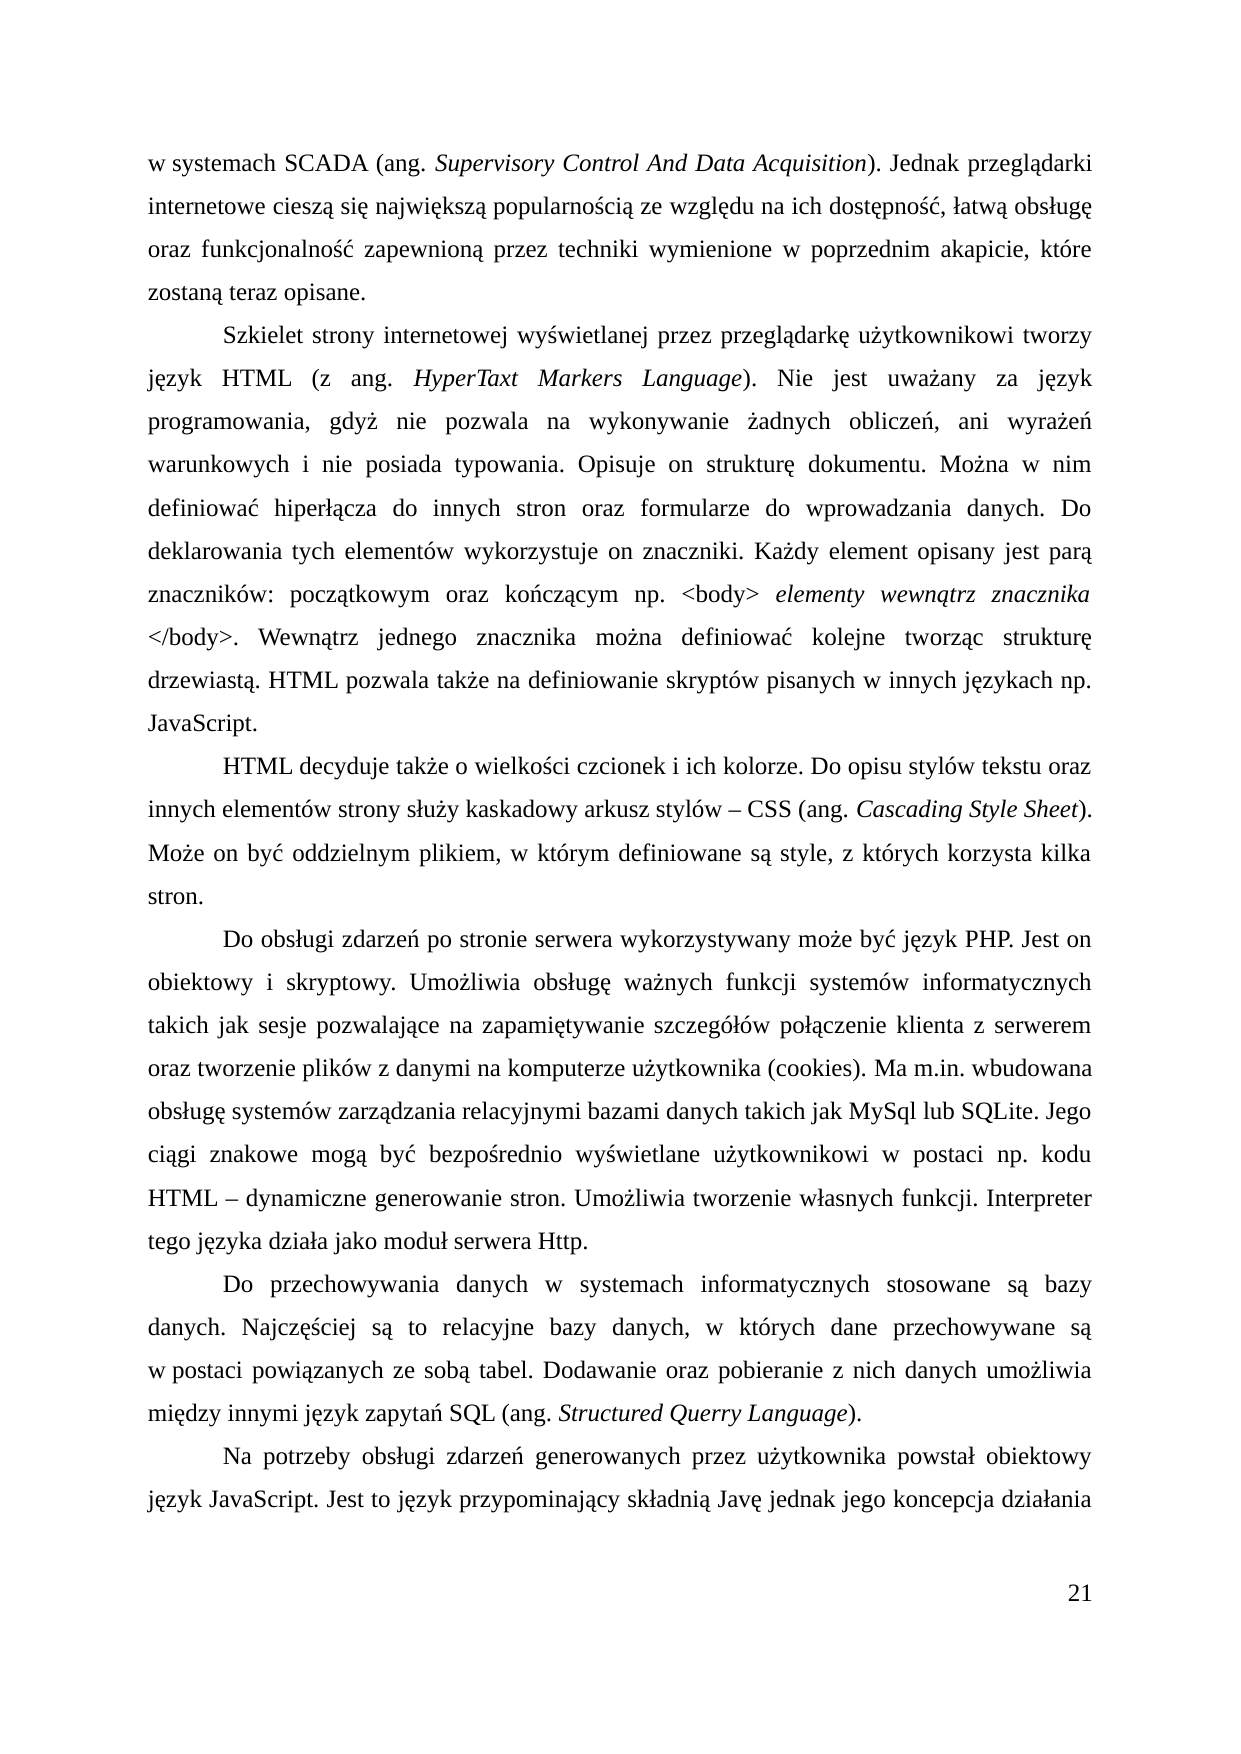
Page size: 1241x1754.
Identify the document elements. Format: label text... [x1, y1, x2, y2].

text Do obsługi zdarzeń po stronie serwera wykorzystywany może być język PHP. Jest on obiektowy i skryptowy. Umożliwia obsługę ważnych funkcji systemów informatycznych takich jak sesje pozwalające na zapamiętywanie szczegółów połączenie klienta z serwerem oraz tworzenie plików z danymi na komputerze użytkownika (cookies). Ma m.in. wbudowana obsługę systemów zarządzania relacyjnymi bazami danych takich jak MySql lub SQLite. Jego ciągi znakowe mogą być bezpośrednio wyświetlane użytkownikowi w postaci np. kodu HTML – dynamiczne generowanie stron. Umożliwia tworzenie własnych funkcji. Interpreter tego języka działa jako moduł serwera Http. [148, 924, 1093, 1254]
text Na potrzeby obsługi zdarzeń generowanych przez użytkownika powstał obiektowy język JavaScript. Jest to język przypominający składnią Javę jednak jego koncepcja działania [148, 1441, 1093, 1513]
text w systemach SCADA (ang. Supervisory Control And Data Acquisition). Jednak przeglądarki internetowe cieszą się największą popularnością ze względu na ich dostępność, łatwą obsługę oraz funkcjonalność zapewnioną przez techniki wymienione w poprzednim akapicie, które zostaną teraz opisane. [148, 148, 1093, 306]
text Do przechowywania danych w systemach informatycznych stosowane są bazy danych. Najczęściej są to relacyjne bazy danych, w których dane przechowywane są w postaci powiązanych ze sobą tabel. Dodawanie oraz pobieranie z nich danych umożliwia między innymi język zapytań SQL (ang. Structured Querry Language). [148, 1269, 1093, 1427]
text HTML decyduje także o wielkości czcionek i ich kolorze. Do opisu stylów tekstu oraz innych elementów strony służy kaskadowy arkusz stylów – CSS (ang. Cascading Style Sheet). Może on być oddzielnym plikiem, w którym definiowane są style, z których korzysta kilka stron. [148, 751, 1093, 909]
text Szkielet strony internetowej wyświetlanej przez przeglądarkę użytkownikowi tworzy język HTML (z ang. HyperTaxt Markers Language). Nie jest uważany za język programowania, gdyż nie pozwala na wykonywanie żadnych obliczeń, ani wyrażeń warunkowych i nie posiada typowania. Opisuje on strukturę dokumentu. Można w nim definiować hiperłącza do innych stron oraz formularze do wprowadzania danych. Do deklarowania tych elementów wykorzystuje on znaczniki. Każdy element opisany jest parą znaczników: początkowym oraz kończącym np. <body> elementy wewnątrz znacznika </body>. Wewnątrz jednego znacznika można definiować kolejne tworząc strukturę drzewiastą. HTML pozwala także na definiowanie skryptów pisanych w innych językach np. JavaScript. [148, 320, 1093, 737]
